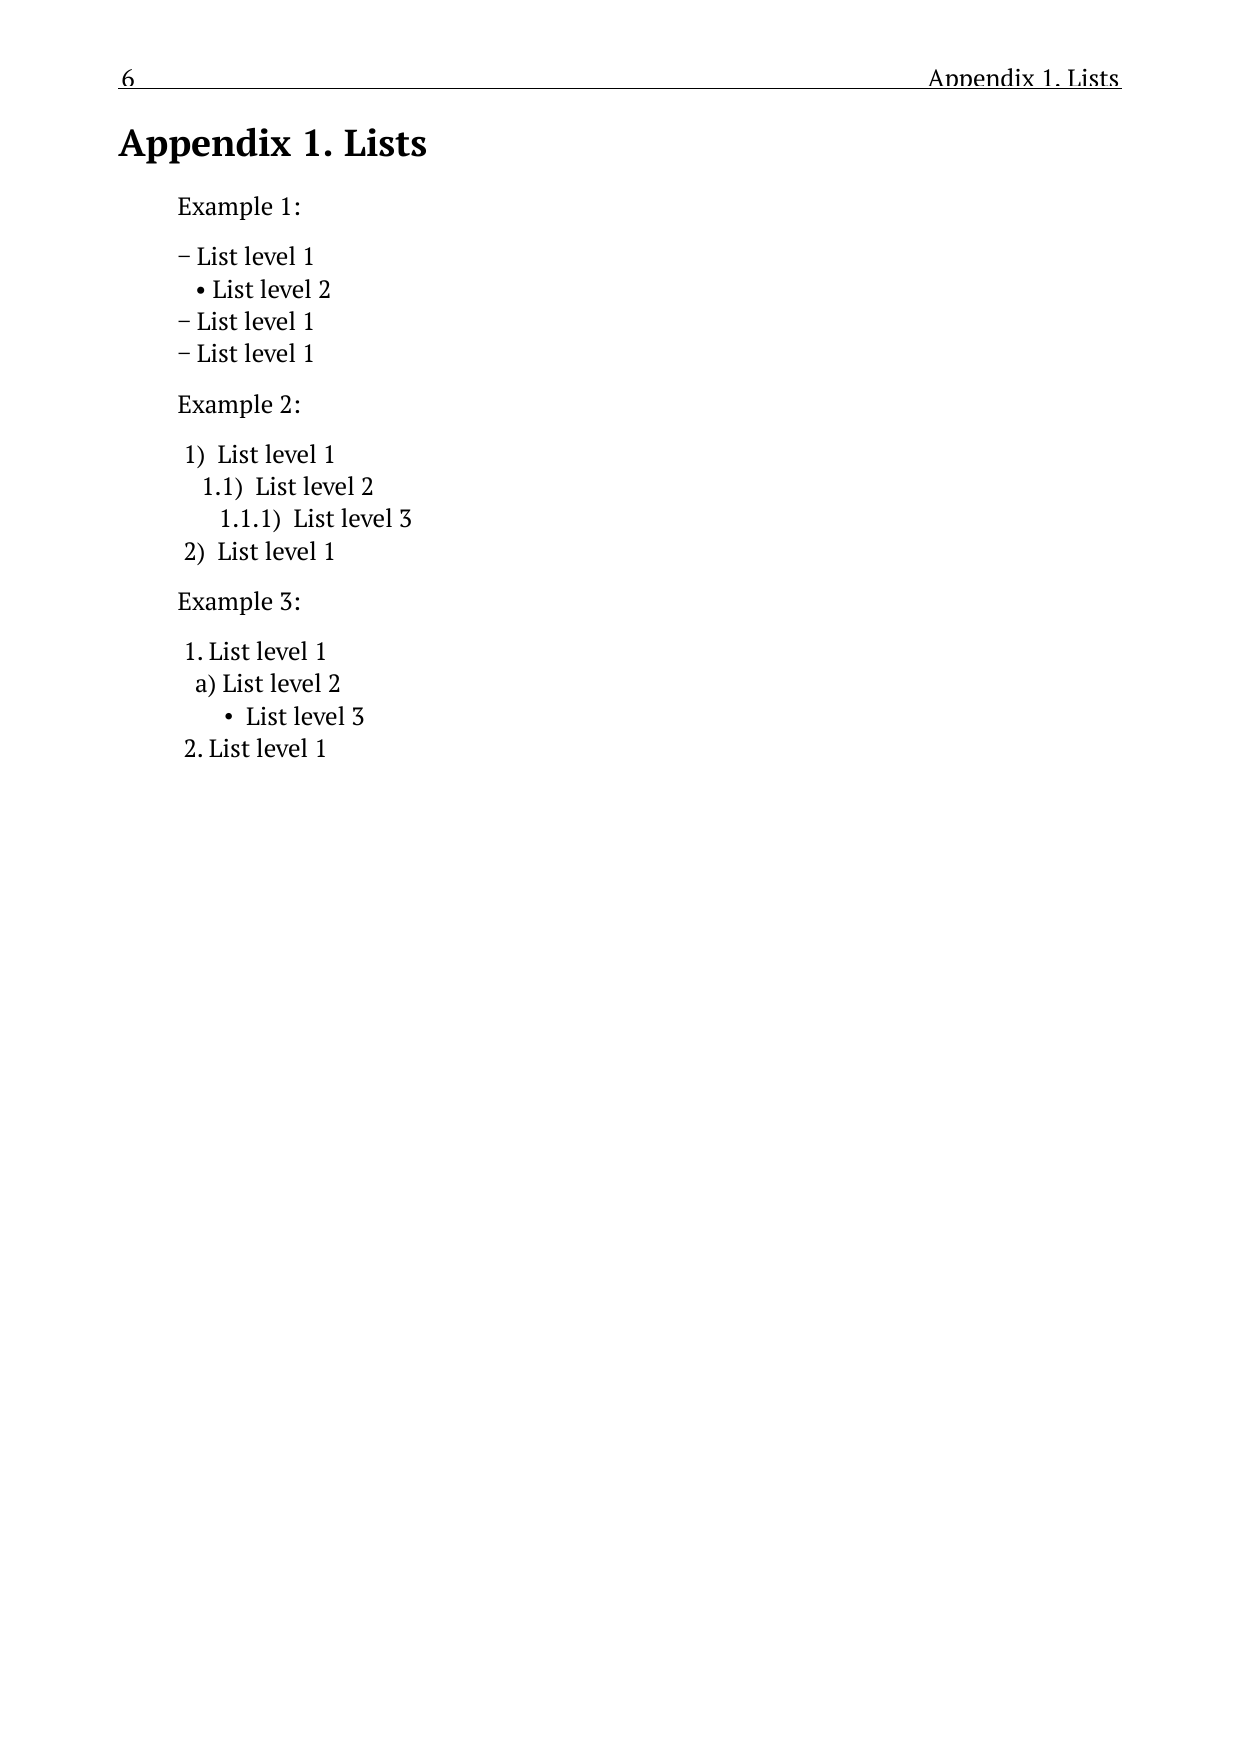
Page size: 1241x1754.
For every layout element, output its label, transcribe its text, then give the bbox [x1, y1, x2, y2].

list List level 1 [177, 240, 1122, 273]
list List level 1 [177, 635, 1122, 667]
list List level 3 [224, 700, 1122, 732]
list List level 1 [177, 337, 1122, 370]
list List level 3 [213, 502, 1122, 535]
list List level 1 [177, 732, 1122, 765]
list List level 1 [177, 438, 1122, 470]
list List level 2 [195, 273, 1122, 305]
text Example 3: [177, 585, 1122, 617]
list List level 1 [177, 305, 1122, 337]
list List level 1 [177, 535, 1122, 567]
list List level 2 [189, 667, 1122, 700]
text Example 2: [177, 388, 1122, 420]
text Example 1: [177, 190, 1122, 223]
title Lists [118, 118, 1122, 167]
list List level 2 [195, 470, 1122, 502]
